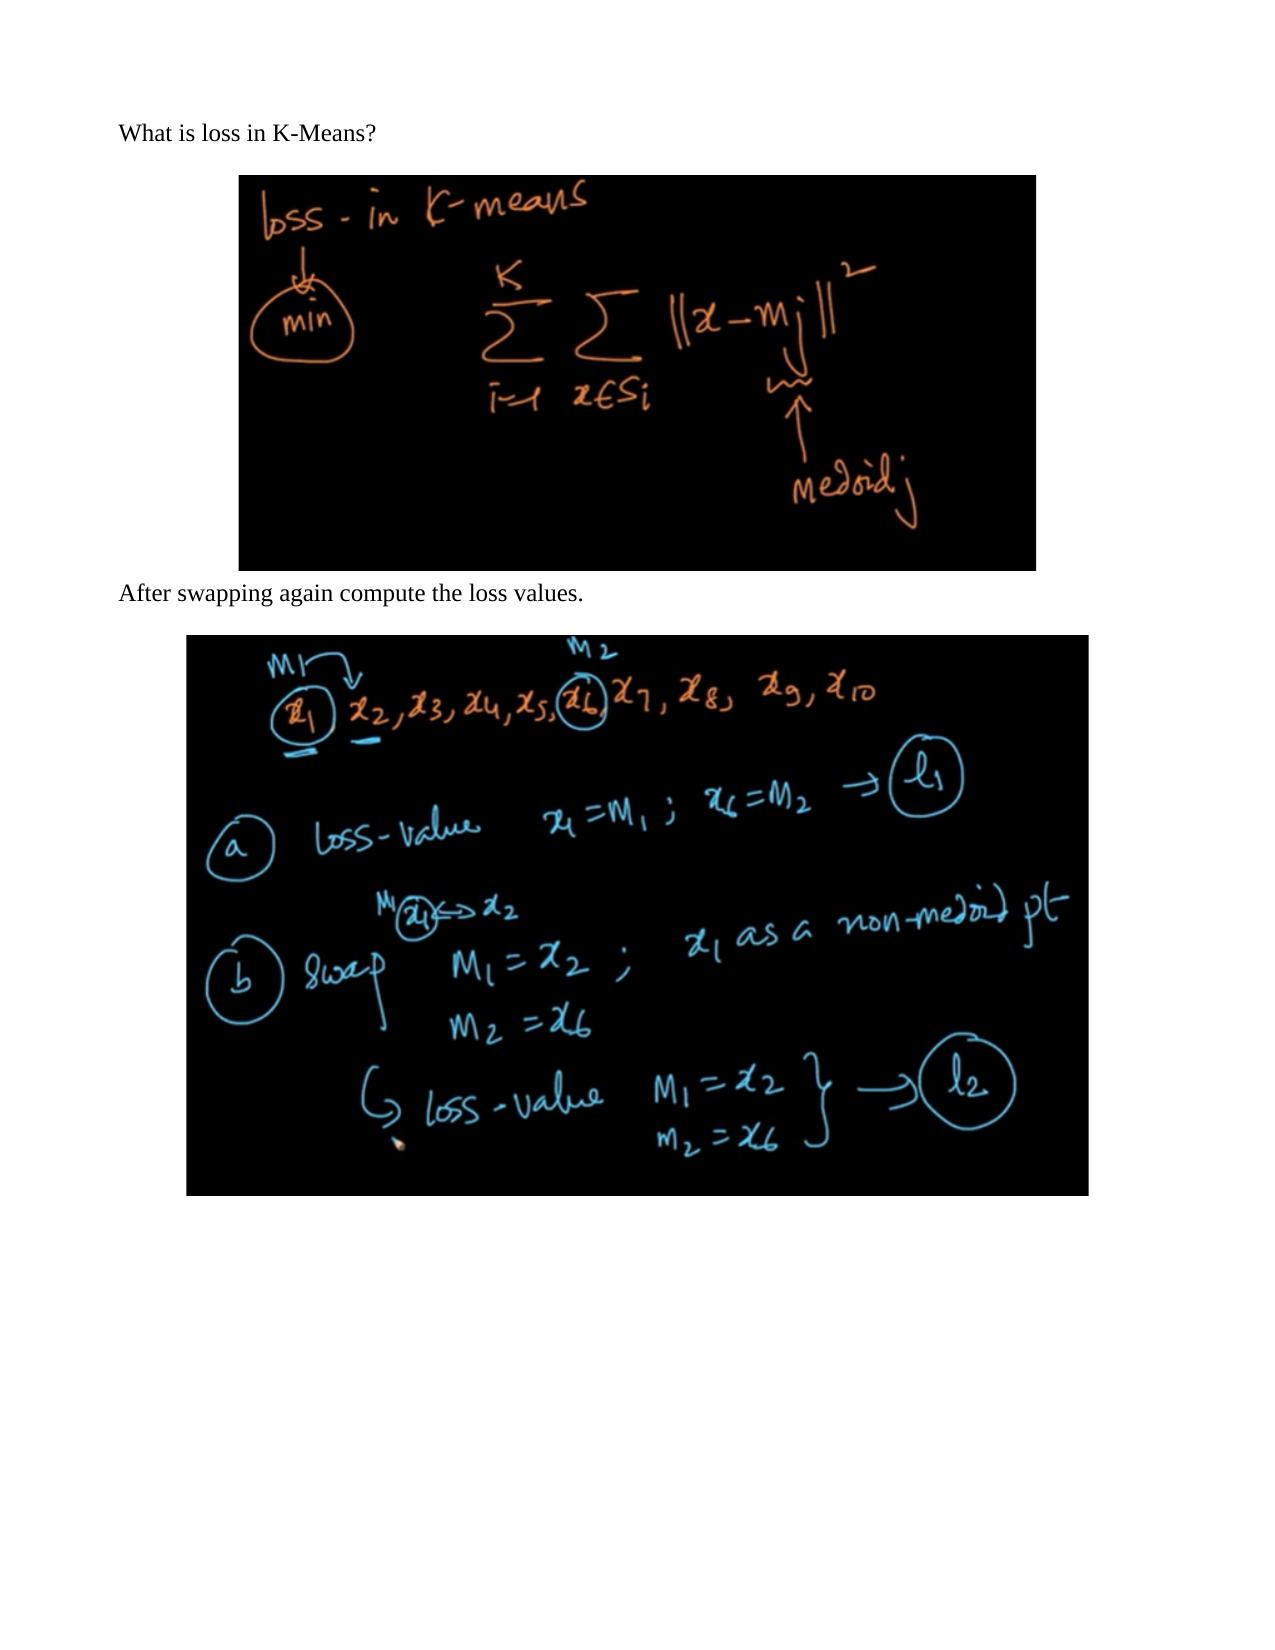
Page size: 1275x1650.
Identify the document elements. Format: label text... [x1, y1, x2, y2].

text What is loss in K-Means? [118, 118, 1157, 147]
text After swapping again compute the loss values. [118, 578, 1157, 607]
picture [186, 635, 1089, 1196]
picture [238, 175, 1037, 571]
